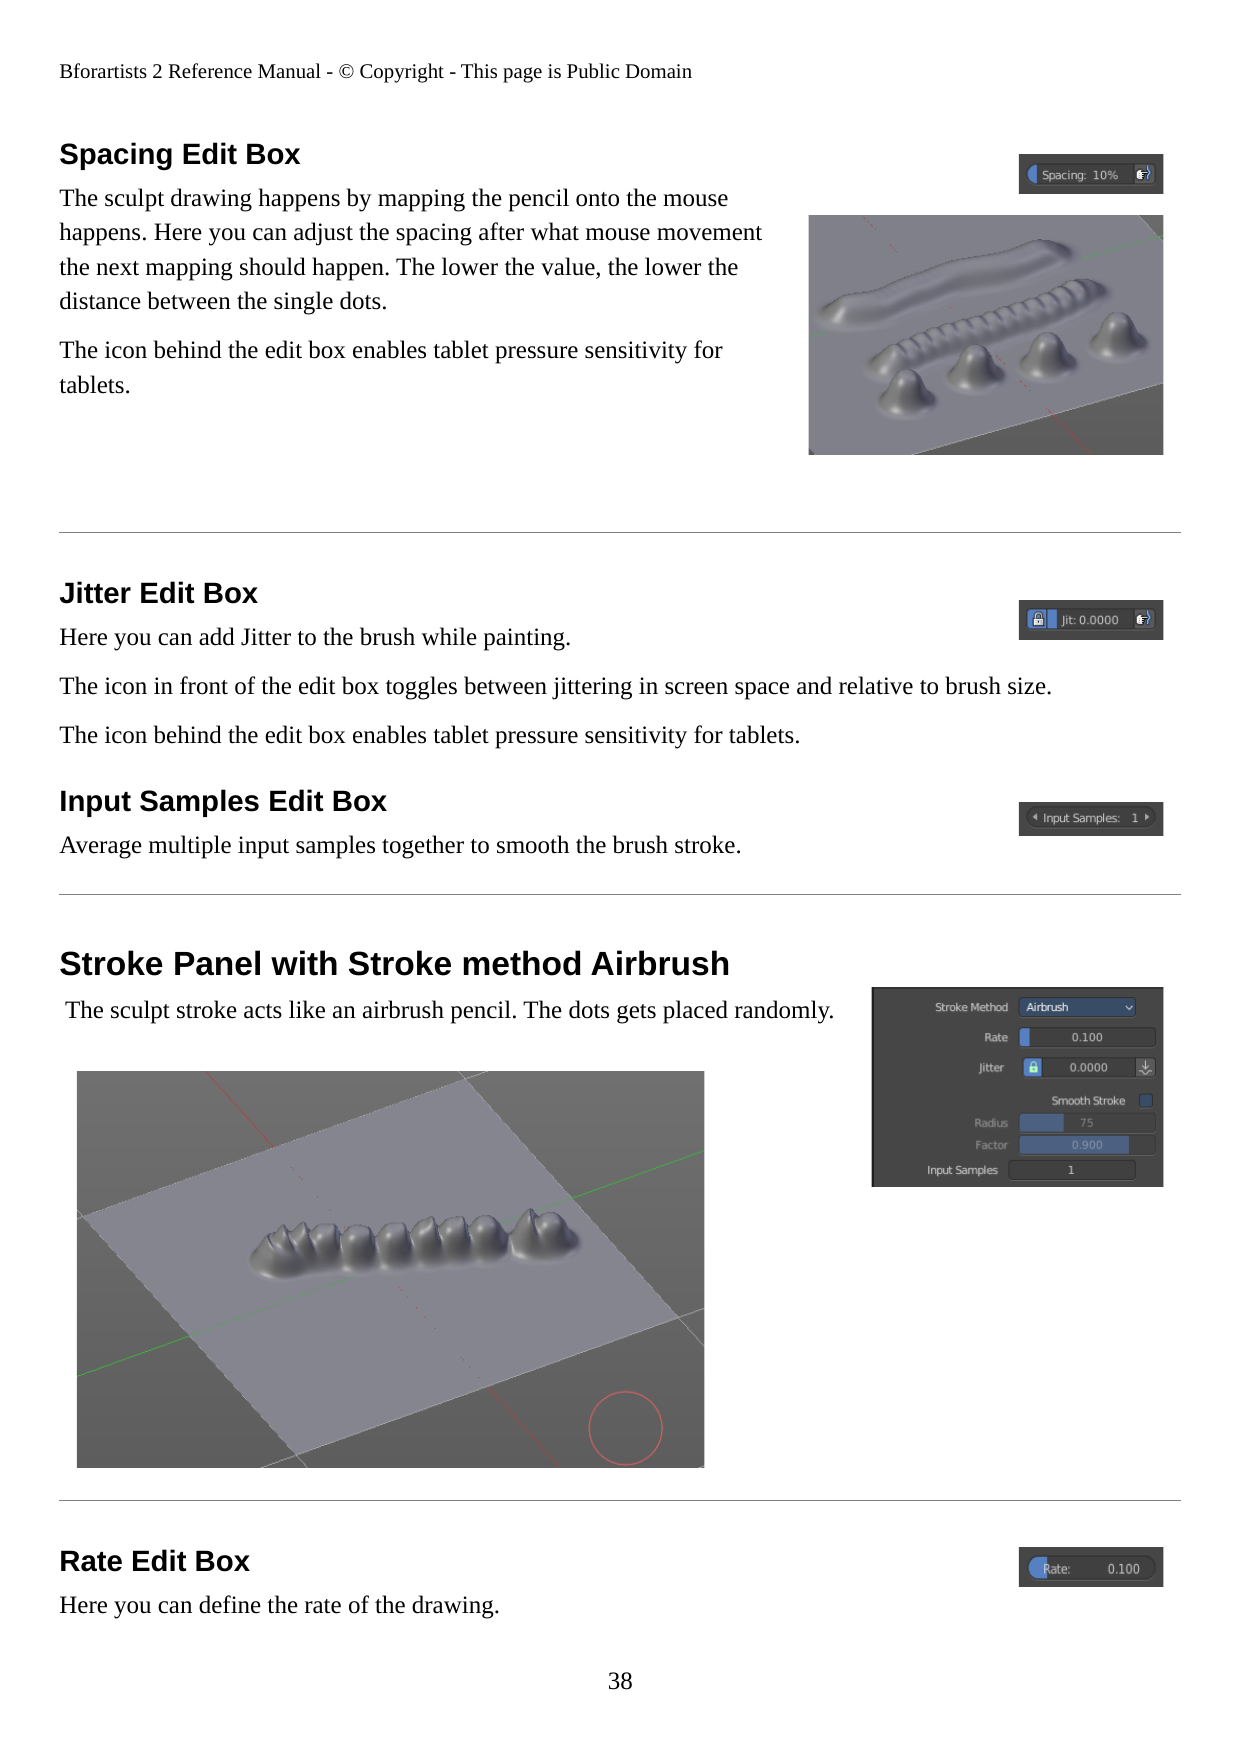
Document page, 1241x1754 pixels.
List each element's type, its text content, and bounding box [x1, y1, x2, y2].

picture [808, 215, 1164, 455]
text The icon behind the edit box enables tablet pressure sensitivity for tablets. [59, 335, 808, 399]
text The sculpt stroke acts like an airbrush pencil. The dots gets placed randomly. [59, 995, 871, 1024]
subtitle Jitter Edit Box [59, 576, 1181, 609]
picture [1018, 600, 1164, 640]
text The icon in front of the edit box toggles between jittering in screen space and relative to brush size. [59, 671, 1181, 700]
text Here you can add Jitter to the brush while painting. [59, 622, 1181, 651]
subtitle Spacing Edit Box [59, 137, 1181, 170]
text The icon behind the edit box enables tablet pressure sensitivity for tablets. [59, 720, 1181, 749]
subtitle Rate Edit Box [59, 1544, 1181, 1578]
subtitle Stroke Panel with Stroke method Airbrush [59, 944, 1181, 983]
text Here you can define the rate of the drawing. [59, 1590, 1181, 1619]
subtitle Input Samples Edit Box [59, 784, 1181, 818]
picture [871, 987, 1164, 1187]
picture [1018, 154, 1164, 194]
picture [1018, 1547, 1164, 1587]
text The sculpt drawing happens by mapping the pencil onto the mouse happens. Here you can adjust the spacing after what mouse movement the next mapping should happen. The lower the value, the lower the distance between the single dots. [59, 183, 1181, 315]
picture [1018, 802, 1164, 836]
text Average multiple input samples together to smooth the brush stroke. [59, 830, 1181, 859]
picture [76, 1071, 705, 1468]
